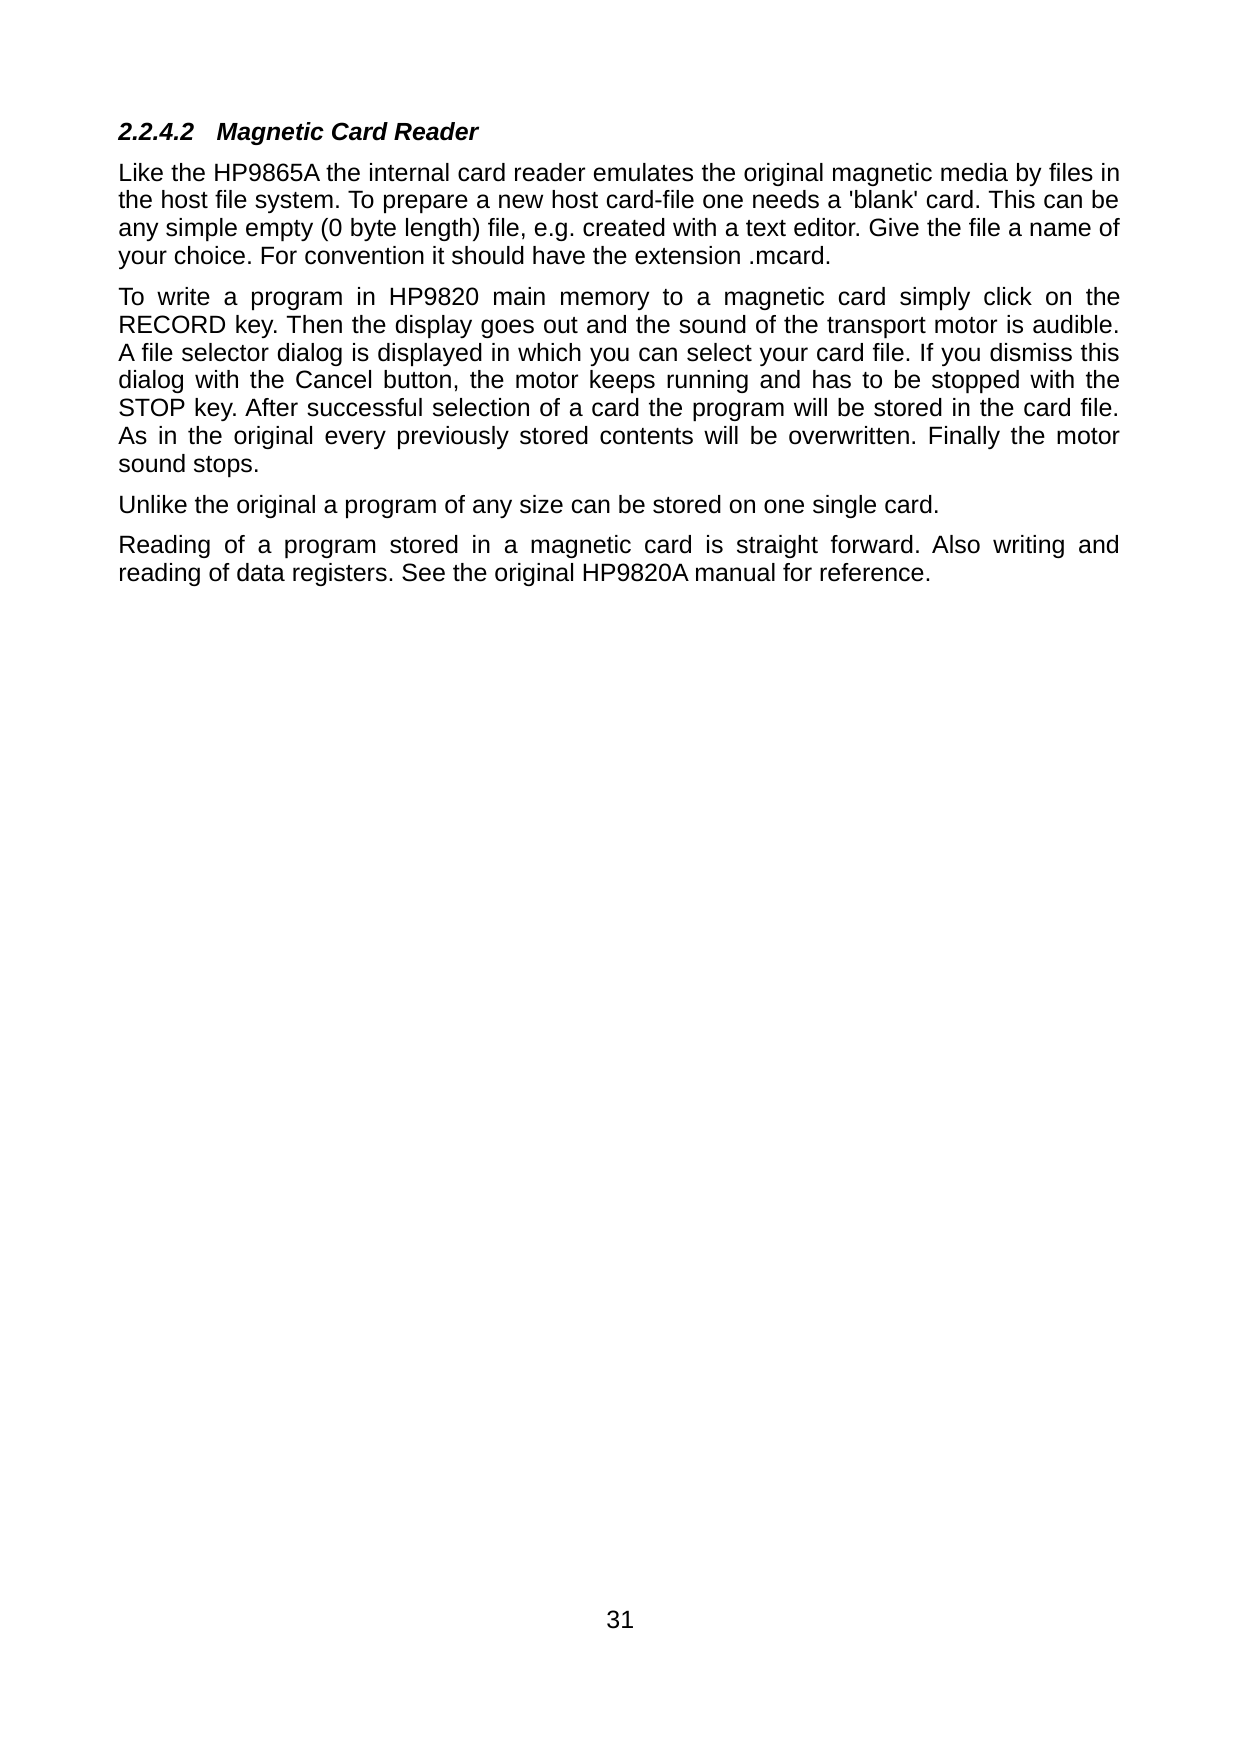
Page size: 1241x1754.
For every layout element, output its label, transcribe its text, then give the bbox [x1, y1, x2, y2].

text Reading of a program stored in a magnetic card is straight forward. Also writing and reading of data registers. See the original HP9820A manual for reference. [118, 531, 1122, 587]
text Like the HP9865A the internal card reader emulates the original magnetic media by files in the host file system. To prepare a new host card-file one needs a 'blank' card. This can be any simple empty (0 byte length) file, e.g. created with a text editor. Give the file a name of your choice. For convention it should have the extension .mcard. [118, 158, 1122, 270]
subtitle Magnetic Card Reader [118, 118, 1122, 146]
text Unlike the original a program of any size can be stored on one single card. [118, 490, 1122, 518]
text To write a program in HP9820 main memory to a magnetic card simply click on the RECORD key. Then the display goes out and the sound of the transport motor is audible. A file selector dialog is displayed in which you can select your card file. If you dismiss this dialog with the Cancel button, the motor keeps running and has to be stopped with the STOP key. After successful selection of a card the program will be stored in the card file. As in the original every previously stored contents will be overwritten. Finally the motor sound stops. [118, 282, 1122, 478]
